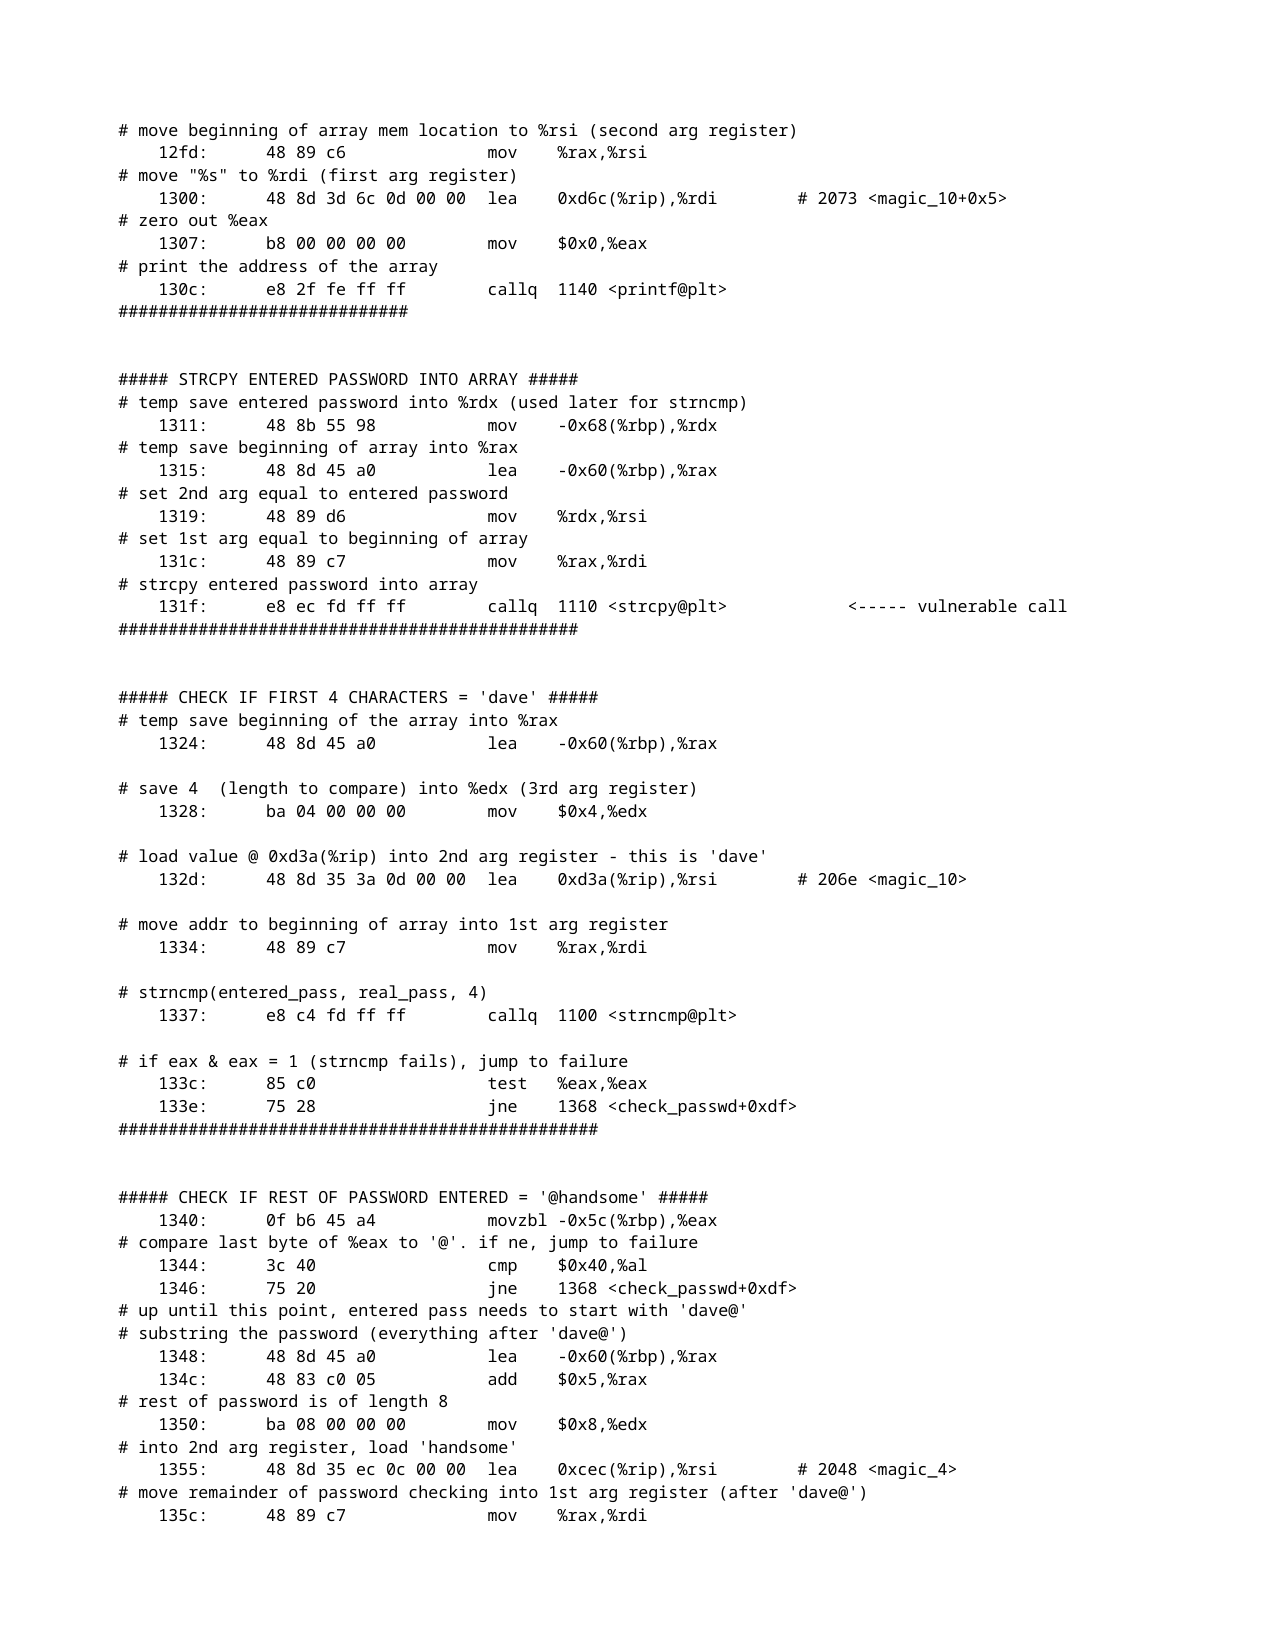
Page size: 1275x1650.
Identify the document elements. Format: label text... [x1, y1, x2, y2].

text ############################################## [118, 618, 1157, 640]
text # print the address of the array [118, 254, 1157, 277]
text # if eax & eax = 1 (strncmp fails), jump to failure [118, 1049, 1157, 1072]
text 133c: 85 c0 test %eax,%eax [118, 1072, 1157, 1094]
text # temp save beginning of the array into %rax [118, 708, 1157, 731]
text # substring the password (everything after 'dave@') [118, 1322, 1157, 1344]
text # move "%s" to %rdi (first arg register) [118, 163, 1157, 186]
text # move addr to beginning of array into 1st arg register [118, 913, 1157, 936]
text # set 2nd arg equal to entered password [118, 481, 1157, 504]
text 131c: 48 89 c7 mov %rax,%rdi [118, 549, 1157, 572]
text 133e: 75 28 jne 1368 <check_passwd+0xdf> [118, 1094, 1157, 1117]
text 1355: 48 8d 35 ec 0c 00 00 lea 0xcec(%rip),%rsi # 2048 <magic_4> [118, 1458, 1157, 1481]
text ##### STRCPY ENTERED PASSWORD INTO ARRAY ##### [118, 368, 1157, 391]
text 1311: 48 8b 55 98 mov -0x68(%rbp),%rdx [118, 413, 1157, 436]
text # set 1st arg equal to beginning of array [118, 527, 1157, 549]
text # strncmp(entered_pass, real_pass, 4) [118, 981, 1157, 1004]
text # rest of password is of length 8 [118, 1390, 1157, 1412]
text ################################################ [118, 1117, 1157, 1140]
text 132d: 48 8d 35 3a 0d 00 00 lea 0xd3a(%rip),%rsi # 206e <magic_10> [118, 867, 1157, 890]
text # temp save entered password into %rdx (used later for strncmp) [118, 391, 1157, 413]
text # compare last byte of %eax to '@'. if ne, jump to failure [118, 1231, 1157, 1253]
text # into 2nd arg register, load 'handsome' [118, 1435, 1157, 1458]
text # strcpy entered password into array [118, 572, 1157, 595]
text ##### CHECK IF FIRST 4 CHARACTERS = 'dave' ##### [118, 686, 1157, 708]
text 1334: 48 89 c7 mov %rax,%rdi [118, 936, 1157, 958]
text # move beginning of array mem location to %rsi (second arg register) [118, 118, 1157, 141]
text 130c: e8 2f fe ff ff callq 1140 <printf@plt> [118, 277, 1157, 300]
text 1315: 48 8d 45 a0 lea -0x60(%rbp),%rax [118, 459, 1157, 481]
text # zero out %eax [118, 209, 1157, 232]
text 1300: 48 8d 3d 6c 0d 00 00 lea 0xd6c(%rip),%rdi # 2073 <magic_10+0x5> [118, 186, 1157, 209]
text 1340: 0f b6 45 a4 movzbl -0x5c(%rbp),%eax [118, 1208, 1157, 1231]
text 1350: ba 08 00 00 00 mov $0x8,%edx [118, 1412, 1157, 1435]
text 1346: 75 20 jne 1368 <check_passwd+0xdf> [118, 1276, 1157, 1299]
text # save 4 (length to compare) into %edx (3rd arg register) [118, 777, 1157, 799]
text # load value @ 0xd3a(%rip) into 2nd arg register - this is 'dave' [118, 845, 1157, 867]
text 1348: 48 8d 45 a0 lea -0x60(%rbp),%rax [118, 1344, 1157, 1367]
text ##### CHECK IF REST OF PASSWORD ENTERED = '@handsome' ##### [118, 1185, 1157, 1208]
text ############################# [118, 300, 1157, 322]
text 135c: 48 89 c7 mov %rax,%rdi [118, 1503, 1157, 1526]
text 134c: 48 83 c0 05 add $0x5,%rax [118, 1367, 1157, 1390]
text # move remainder of password checking into 1st arg register (after 'dave@') [118, 1481, 1157, 1503]
text # temp save beginning of array into %rax [118, 436, 1157, 459]
text # up until this point, entered pass needs to start with 'dave@' [118, 1299, 1157, 1322]
text 1328: ba 04 00 00 00 mov $0x4,%edx [118, 799, 1157, 822]
text 1319: 48 89 d6 mov %rdx,%rsi [118, 504, 1157, 527]
text 131f: e8 ec fd ff ff callq 1110 <strcpy@plt> <----- vulnerable call [118, 595, 1157, 618]
text 12fd: 48 89 c6 mov %rax,%rsi [118, 141, 1157, 163]
text 1344: 3c 40 cmp $0x40,%al [118, 1253, 1157, 1276]
text 1337: e8 c4 fd ff ff callq 1100 <strncmp@plt> [118, 1004, 1157, 1026]
text 1307: b8 00 00 00 00 mov $0x0,%eax [118, 232, 1157, 254]
text 1324: 48 8d 45 a0 lea -0x60(%rbp),%rax [118, 731, 1157, 754]
